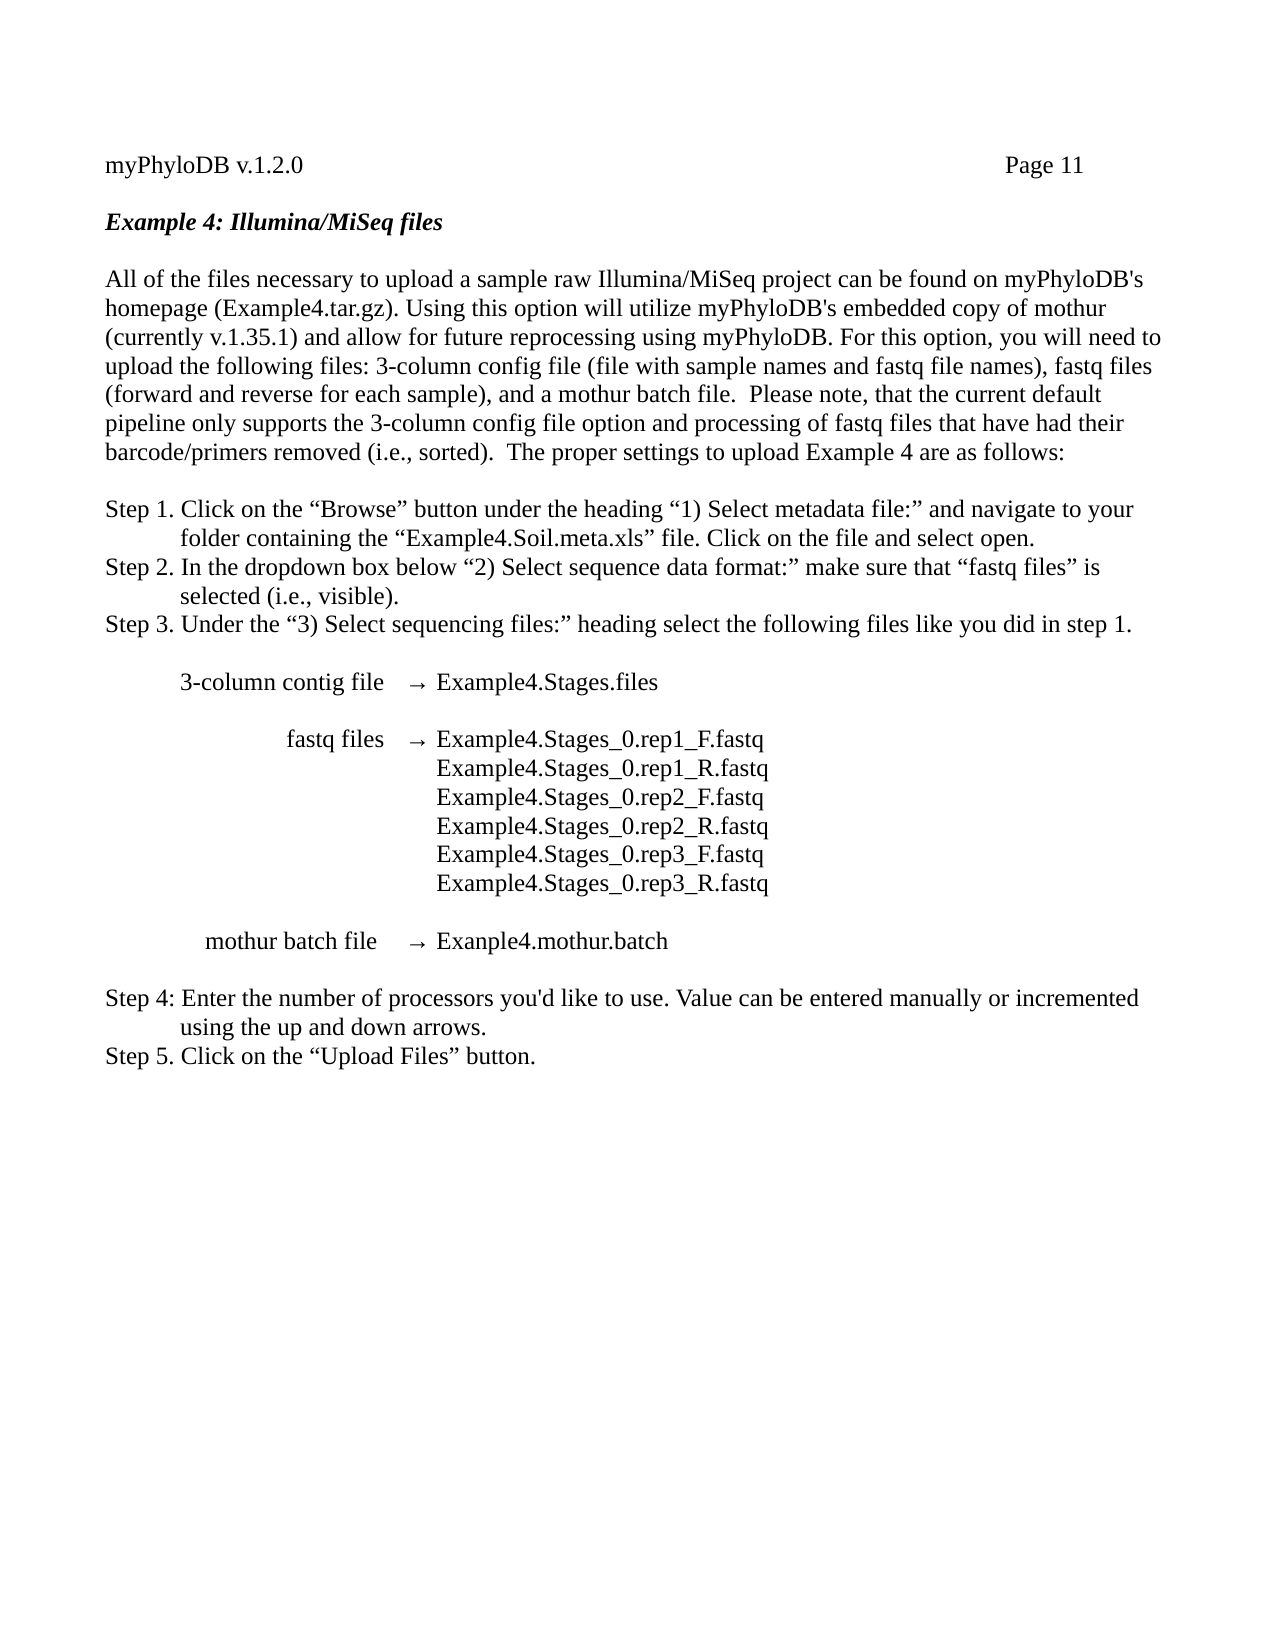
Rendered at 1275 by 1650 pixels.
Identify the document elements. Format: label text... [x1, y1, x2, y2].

text Step 3. Under the “3) Select sequencing files:” heading select the following files like you did in step 1. [105, 609, 1170, 638]
text mothur batch file → Exanple4.mothur.batch [105, 926, 1170, 954]
text Step 4: Enter the number of processors you'd like to use. Value can be entered manually or incremented using the up and down arrows. [105, 983, 1170, 1041]
text All of the files necessary to upload a sample raw Illumina/MiSeq project can be found on myPhyloDB's homepage (Example4.tar.gz). Using this option will utilize myPhyloDB's embedded copy of mothur (currently v.1.35.1) and allow for future reprocessing using myPhyloDB. For this option, you will need to upload the following files: 3-column config file (file with sample names and fastq file names), fastq files (forward and reverse for each sample), and a mothur batch file. Please note, that the current default pipeline only supports the 3-column config file option and processing of fastq files that have had their barcode/primers removed (i.e., sorted). The proper settings to upload Example 4 are as follows: [105, 264, 1170, 466]
text Example4.Stages_0.rep3_F.fastq [105, 839, 1170, 868]
text Step 1. Click on the “Browse” button under the heading “1) Select metadata file:” and navigate to your folder containing the “Example4.Soil.meta.xls” file. Click on the file and select open. [105, 494, 1170, 552]
text Example4.Stages_0.rep2_R.fastq [105, 811, 1170, 839]
text 3-column contig file → Example4.Stages.files [105, 667, 1170, 696]
text Example4.Stages_0.rep3_R.fastq [105, 868, 1170, 897]
text Example 4: Illumina/MiSeq files [105, 207, 1170, 236]
text fastq files → Example4.Stages_0.rep1_F.fastq [105, 724, 1170, 753]
text Step 5. Click on the “Upload Files” button. [105, 1041, 1170, 1069]
text Example4.Stages_0.rep2_F.fastq [105, 782, 1170, 811]
text Example4.Stages_0.rep1_R.fastq [105, 753, 1170, 782]
text Step 2. In the dropdown box below “2) Select sequence data format:” make sure that “fastq files” is selected (i.e., visible). [105, 552, 1170, 609]
